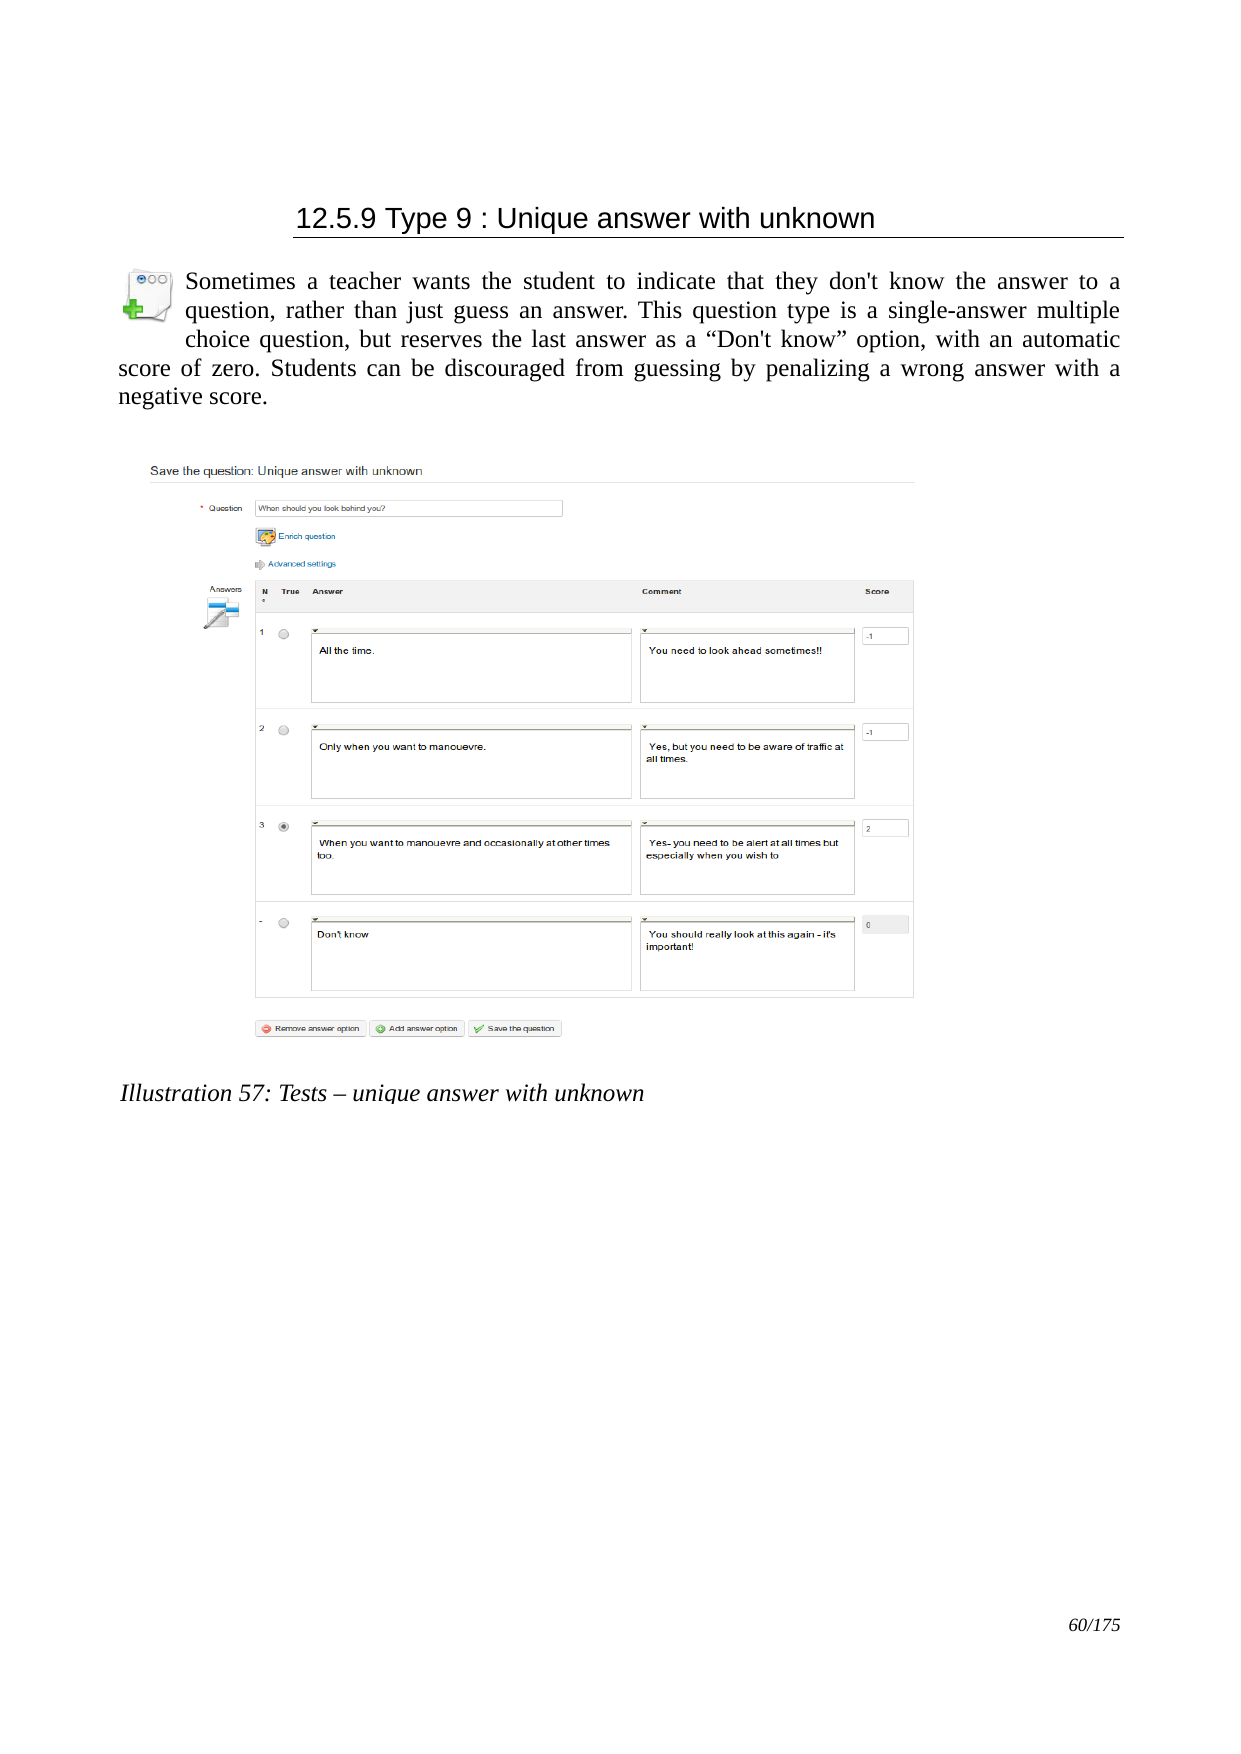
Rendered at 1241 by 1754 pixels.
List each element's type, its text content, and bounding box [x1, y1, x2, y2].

picture [113, 265, 173, 324]
subtitle Type 9 : Unique answer with unknown [293, 201, 1124, 237]
text Illustration 57: Tests – unique answer with unknown [120, 1078, 1120, 1104]
text Sometimes a teacher wants the student to indicate that they don't know the answer to a question, rather than just guess an answer. This question type is a single-answer multiple choice question, but reserves the last answer as a “Don't know” option, with an automatic score of zero. Students can be discouraged from guessing by penalizing a wrong answer with a negative score. [118, 266, 1122, 410]
picture [136, 462, 937, 1044]
